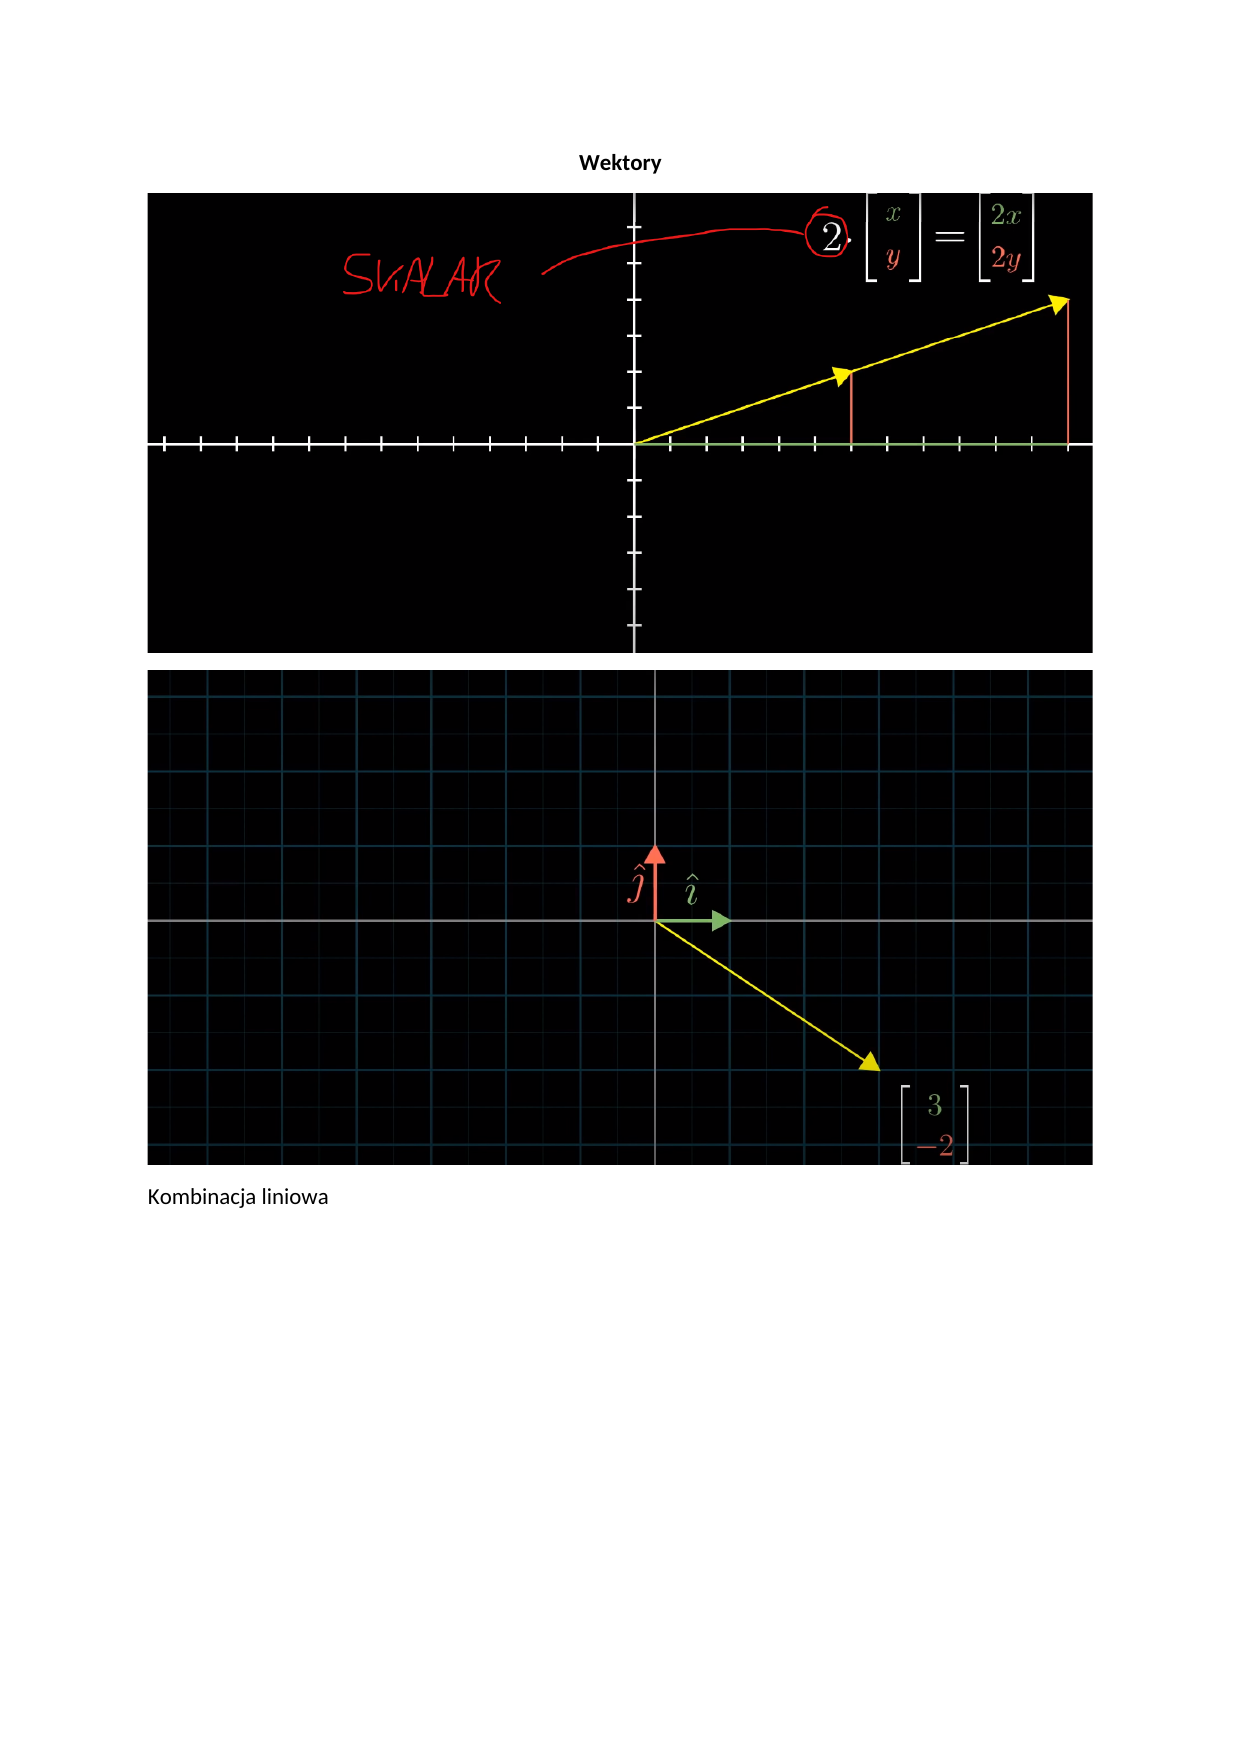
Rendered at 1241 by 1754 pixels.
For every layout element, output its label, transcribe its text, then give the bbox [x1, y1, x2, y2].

text Kombinacja liniowa [148, 1182, 1093, 1210]
text Wektory [148, 148, 1093, 176]
